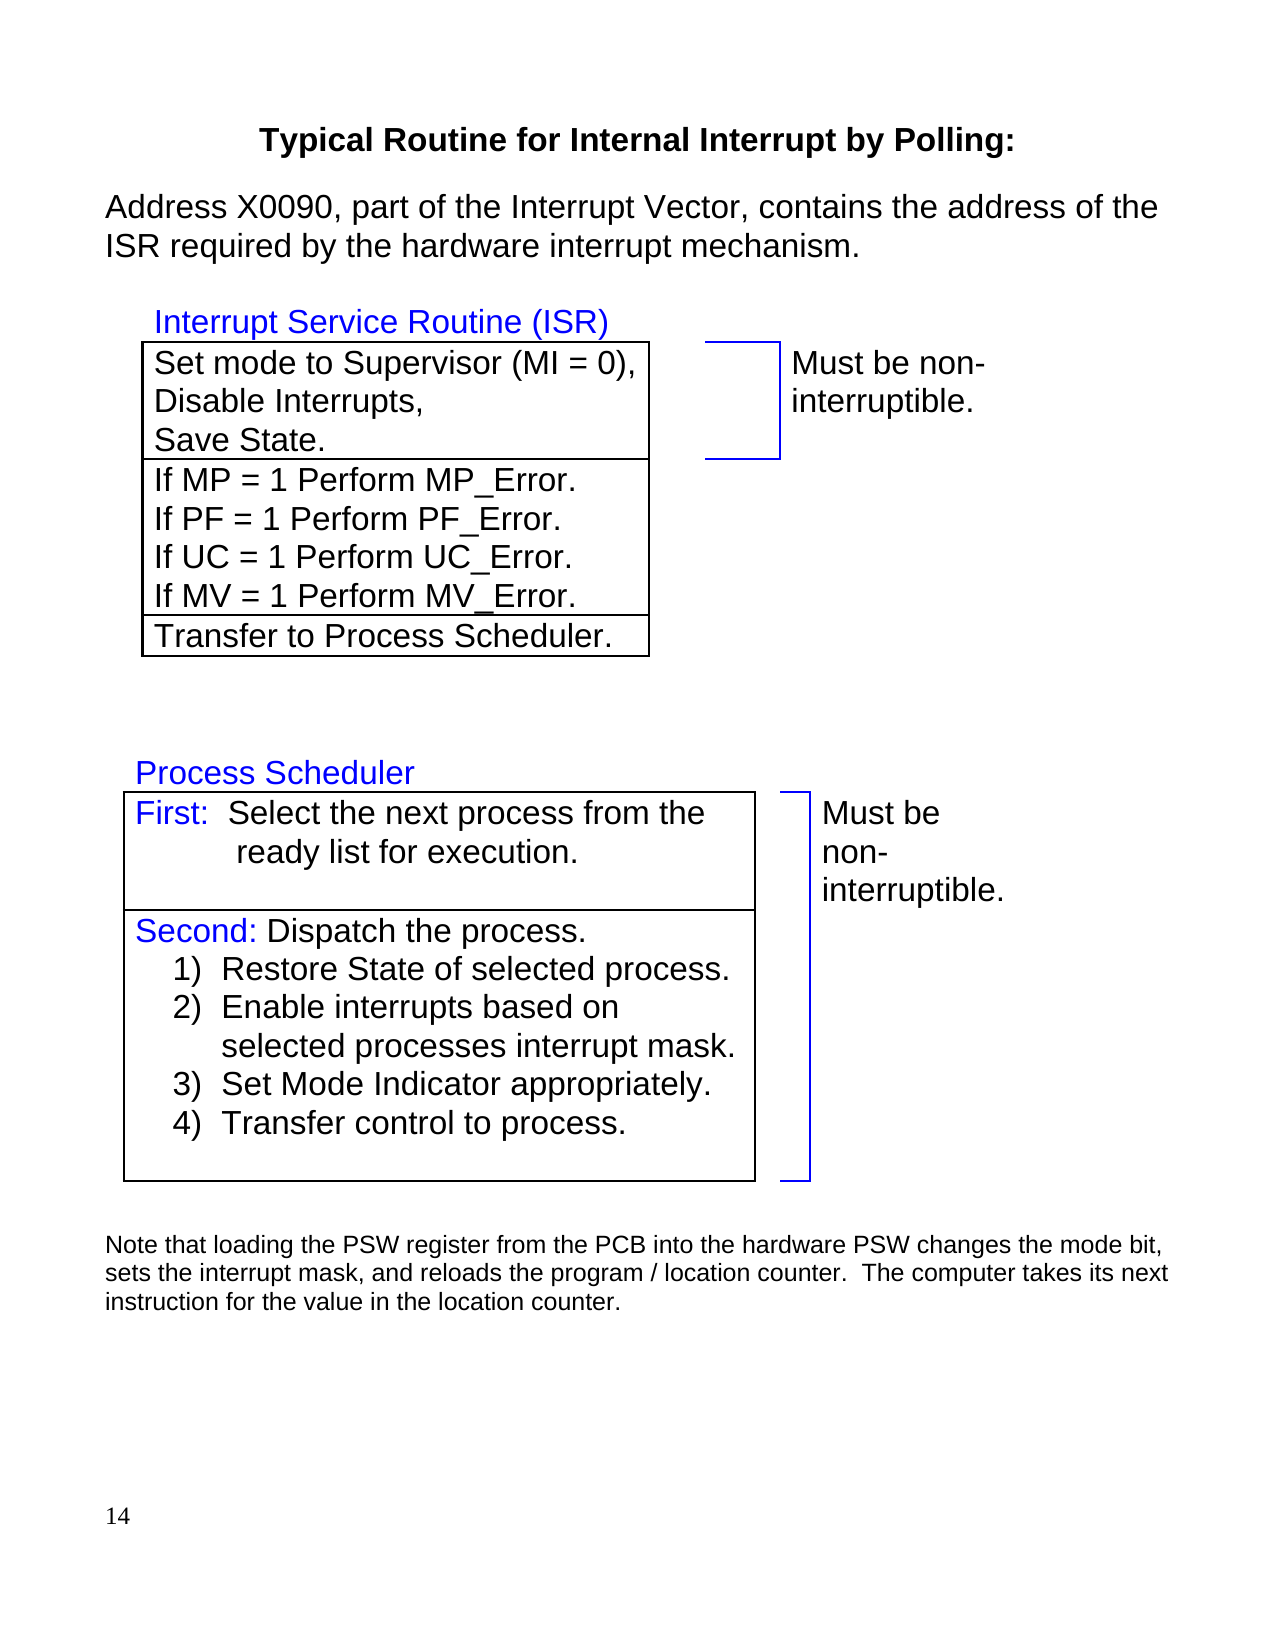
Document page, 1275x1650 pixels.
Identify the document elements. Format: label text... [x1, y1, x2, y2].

table_cell First: Select the next process from the ready list for execution. [125, 793, 754, 908]
table_cell If MP = 1 Perform MP_Error. If PF = 1 Perform PF_Error. If UC = 1 Perform UC_Error. If MV = 1 Perform MV_Error. [144, 460, 648, 614]
table_cell [649, 655, 705, 695]
table_cell [756, 791, 780, 908]
table_header [94, 303, 142, 341]
table_header [705, 303, 780, 341]
table_cell [94, 1180, 124, 1201]
text Address X0090, part of the Interrupt Vector, contains the address of the ISR required by the hardware interrupt mechanism. [105, 187, 1170, 264]
table_cell [705, 460, 780, 614]
table_header Interrupt Service Routine (ISR) [143, 303, 649, 341]
table_cell [124, 1182, 755, 1201]
table_cell [94, 655, 142, 695]
table_cell [810, 1180, 1016, 1201]
table_cell [94, 458, 141, 614]
table_cell [705, 614, 780, 655]
table_cell [705, 343, 779, 458]
table_header [649, 303, 705, 341]
table_cell Set mode to Supervisor (MI = 0), Disable Interrupts, Save State. [144, 343, 648, 458]
table_cell [755, 1180, 780, 1201]
table_header Process Scheduler [124, 753, 755, 791]
table_cell [650, 614, 705, 655]
table_cell [780, 909, 809, 1180]
table_cell Must be non-interruptible. [811, 791, 1016, 908]
table_cell [780, 1182, 810, 1201]
table_cell Must be non-interruptible. [781, 341, 1016, 458]
table_header [780, 303, 1016, 341]
table_cell [94, 614, 141, 655]
text Typical Routine for Internal Interrupt by Polling: [105, 120, 1170, 158]
table_header [755, 753, 780, 791]
table_cell [94, 909, 123, 1180]
table_cell [143, 657, 649, 695]
table_cell Transfer to Process Scheduler. [144, 616, 648, 655]
table_cell [780, 458, 1016, 614]
table_cell Second: Dispatch the process. Restore State of selected process. Enable interrupts based on selected processes interrupt mask. Set Mode Indicator appropriately. Transfer control to process. [125, 911, 754, 1180]
table_cell [780, 655, 1016, 695]
table_header [780, 753, 810, 791]
table_cell [705, 655, 780, 695]
text Note that loading the PSW register from the PCB into the hardware PSW changes the mode bit, sets the interrupt mask, and reloads the program / location counter. The computer takes its next instruction for the value in the location counter. [105, 1230, 1170, 1316]
table_cell [94, 791, 123, 908]
table_cell [780, 793, 809, 908]
table_cell [94, 341, 141, 458]
table_cell [756, 909, 780, 1180]
table_cell [780, 614, 1016, 655]
table_header [94, 753, 124, 791]
table_cell [811, 909, 1016, 1180]
table_cell [650, 458, 705, 614]
table_header [810, 753, 1016, 791]
table_cell [650, 341, 705, 458]
